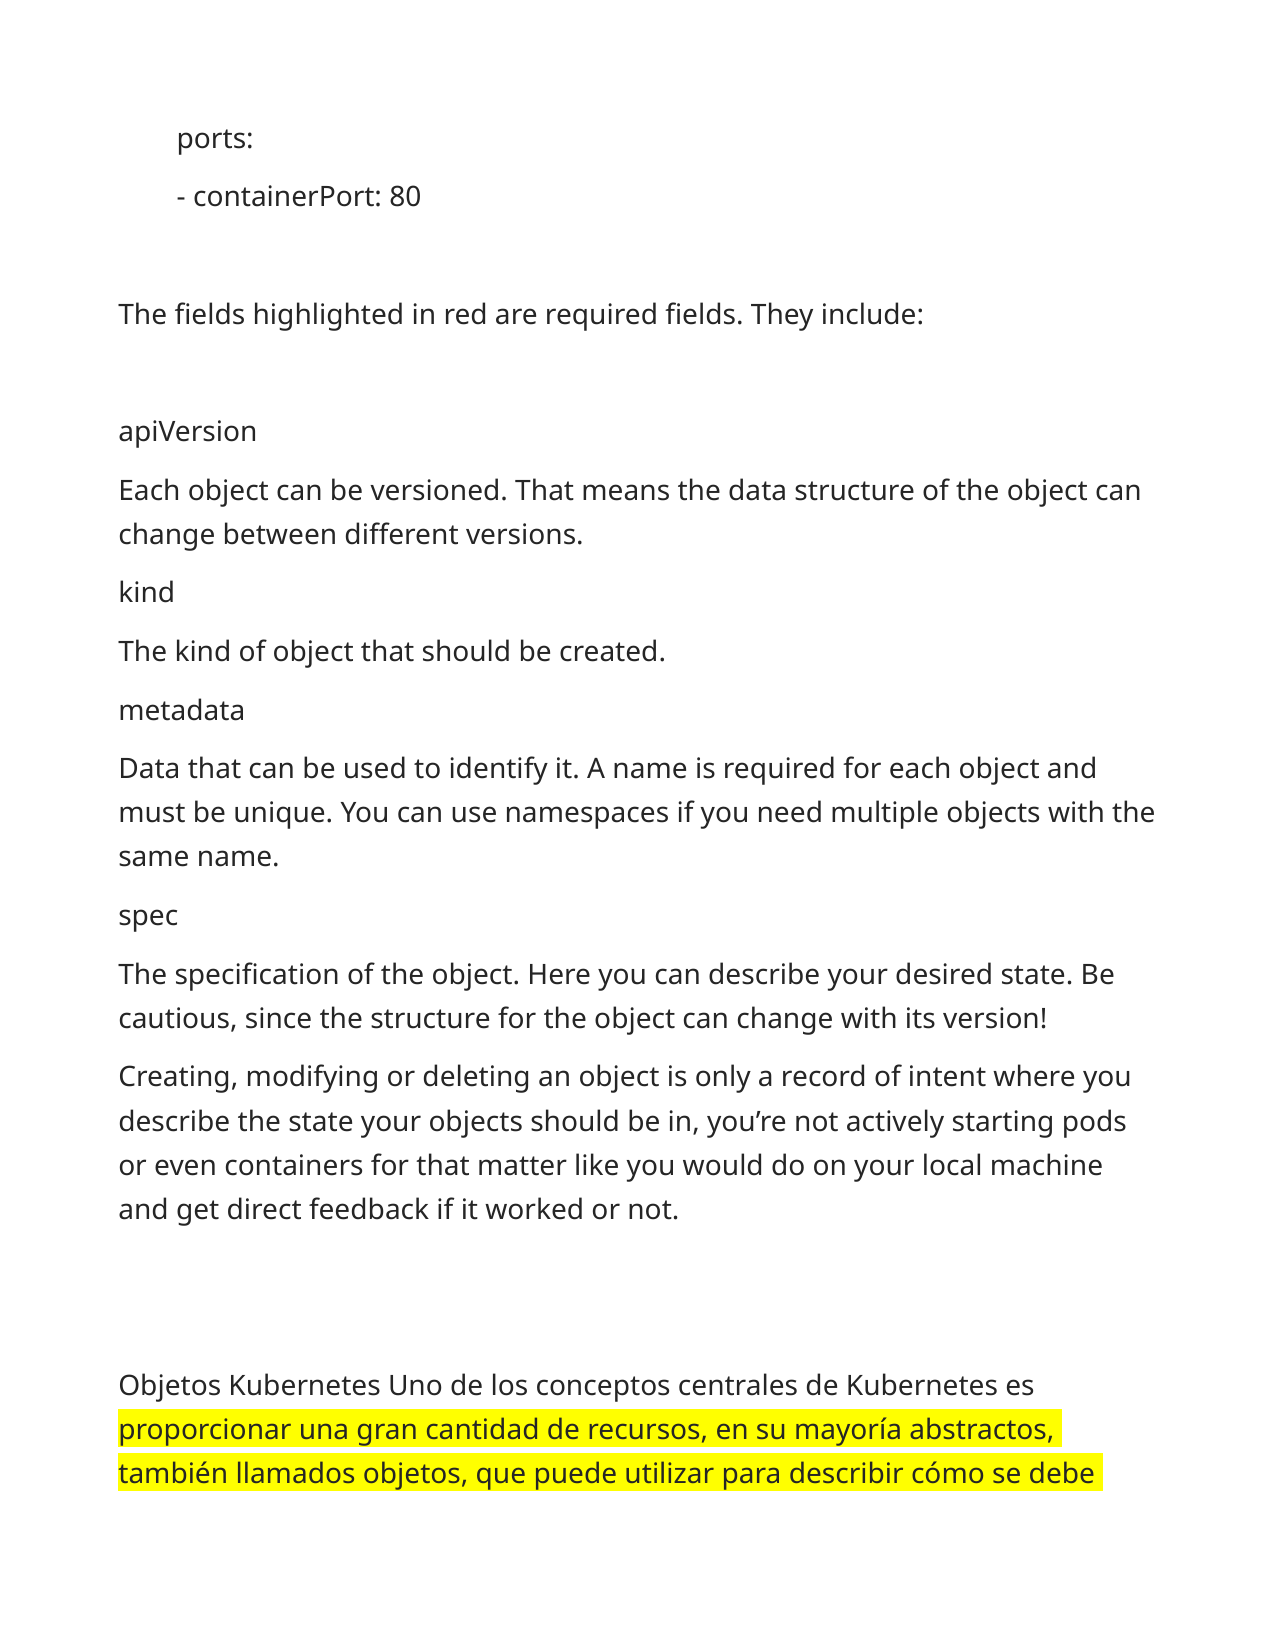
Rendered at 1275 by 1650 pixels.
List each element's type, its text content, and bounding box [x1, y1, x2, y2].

text The kind of object that should be created. [118, 631, 1157, 670]
text kind [118, 573, 1157, 611]
text Data that can be used to identify it. A name is required for each object and must be unique. You can use namespaces if you need multiple objects with the same name. [118, 749, 1157, 875]
text spec [118, 895, 1157, 934]
text The specification of the object. Here you can describe your desired state. Be cautious, since the structure for the object can change with its version! [118, 954, 1157, 1036]
text Objetos Kubernetes Uno de los conceptos centrales de Kubernetes es proporcionar una gran cantidad de recursos, en su mayoría abstractos, también llamados objetos, que puede utilizar para describir cómo se debe [118, 1365, 1157, 1491]
text - containerPort: 80 [118, 177, 1157, 215]
text Creating, modifying or deleting an object is only a record of intent where you describe the state your objects should be in, you’re not actively starting pods or even containers for that matter like you would do on your local machine and get direct feedback if it worked or not. [118, 1057, 1157, 1227]
text Each object can be versioned. That means the data structure of the object can change between different versions. [118, 470, 1157, 552]
text apiVersion [118, 411, 1157, 450]
text metadata [118, 690, 1157, 728]
text ports: [118, 118, 1157, 156]
text The fields highlighted in red are required fields. They include: [118, 294, 1157, 332]
